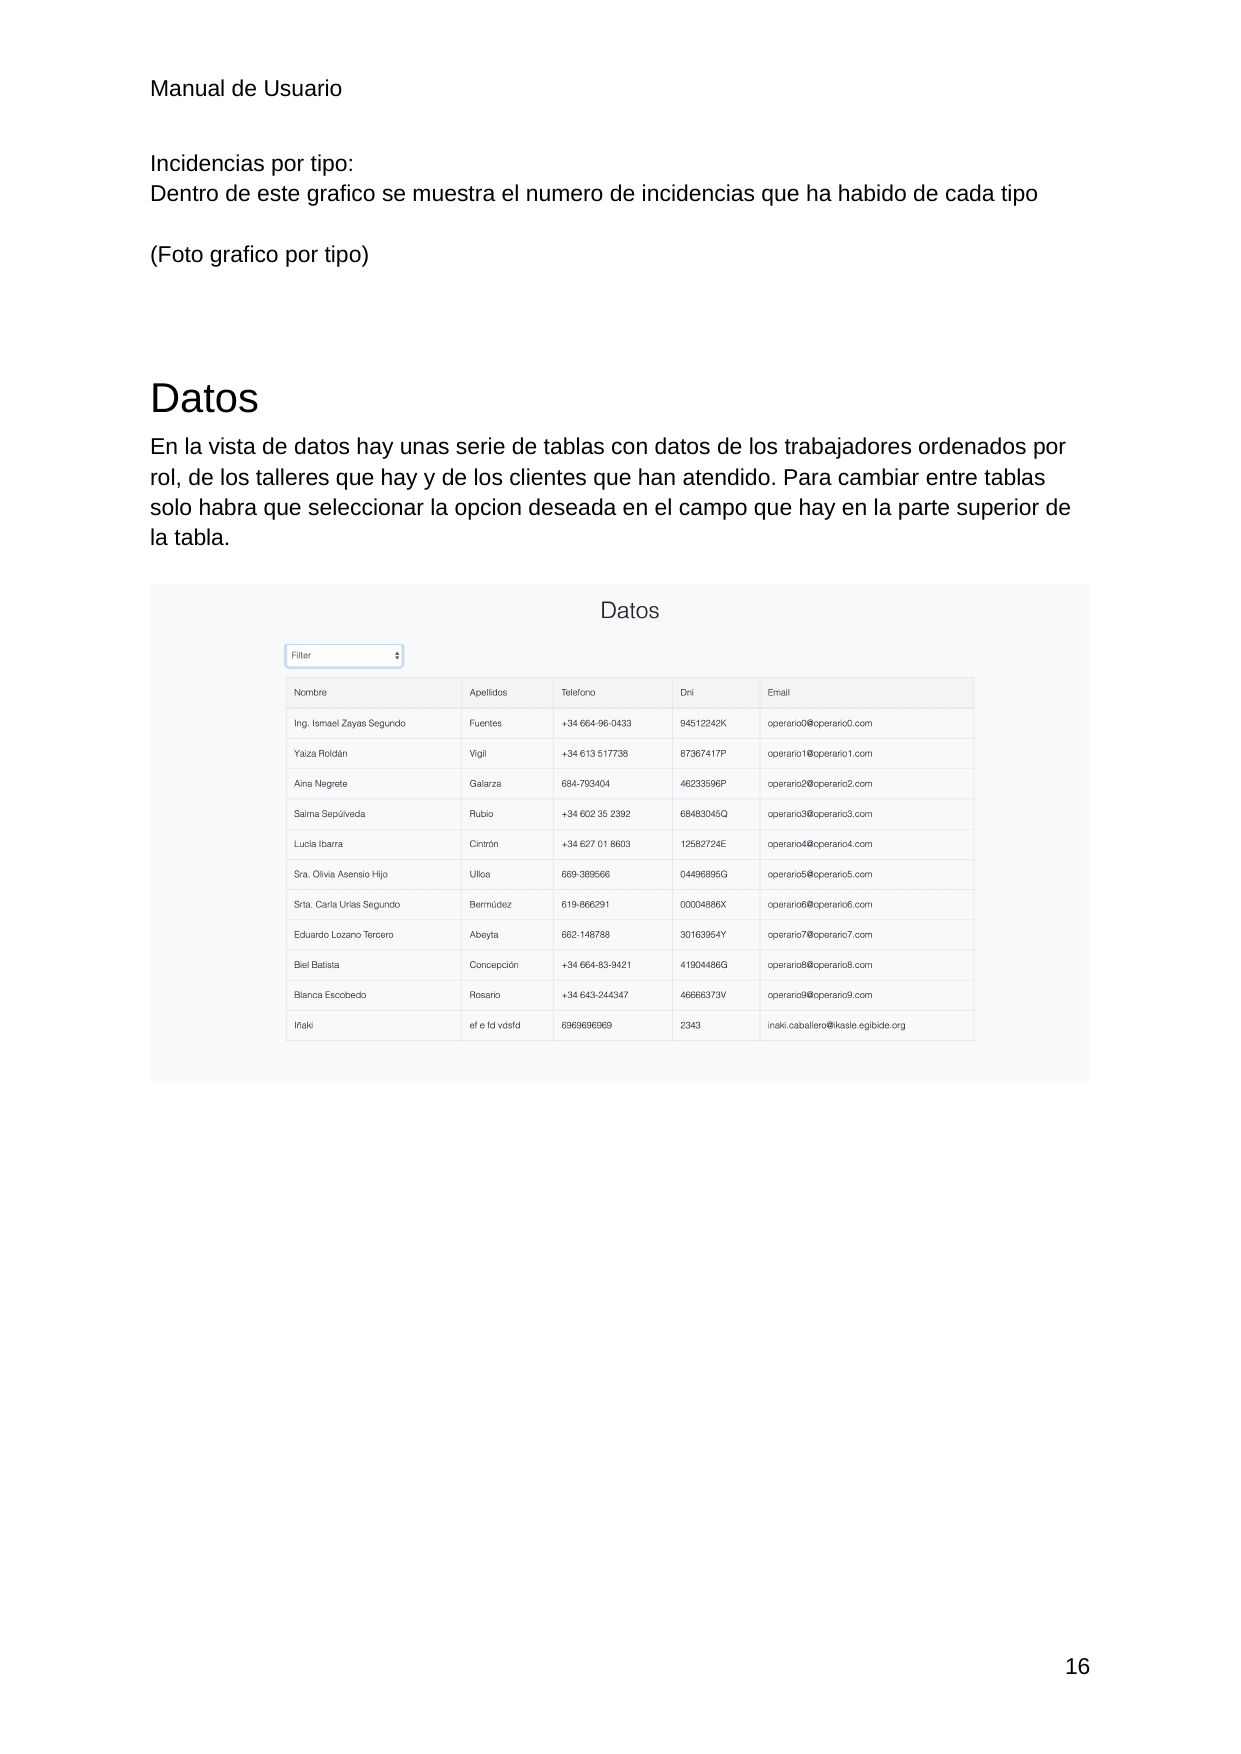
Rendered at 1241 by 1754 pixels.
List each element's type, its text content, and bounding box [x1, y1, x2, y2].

picture [150, 584, 1091, 1081]
subtitle Datos [150, 373, 1090, 421]
text (Foto grafico por tipo) [150, 241, 1090, 267]
text Incidencias por tipo: [150, 150, 1090, 176]
text Dentro de este grafico se muestra el numero de incidencias que ha habido de cada tipo [150, 180, 1090, 207]
text En la vista de datos hay unas serie de tablas con datos de los trabajadores ordenados por rol, de los talleres que hay y de los clientes que han atendido. Para cambiar entre tablas solo habra que seleccionar la opcion deseada en el campo que hay en la parte superior de la tabla. [150, 433, 1090, 550]
